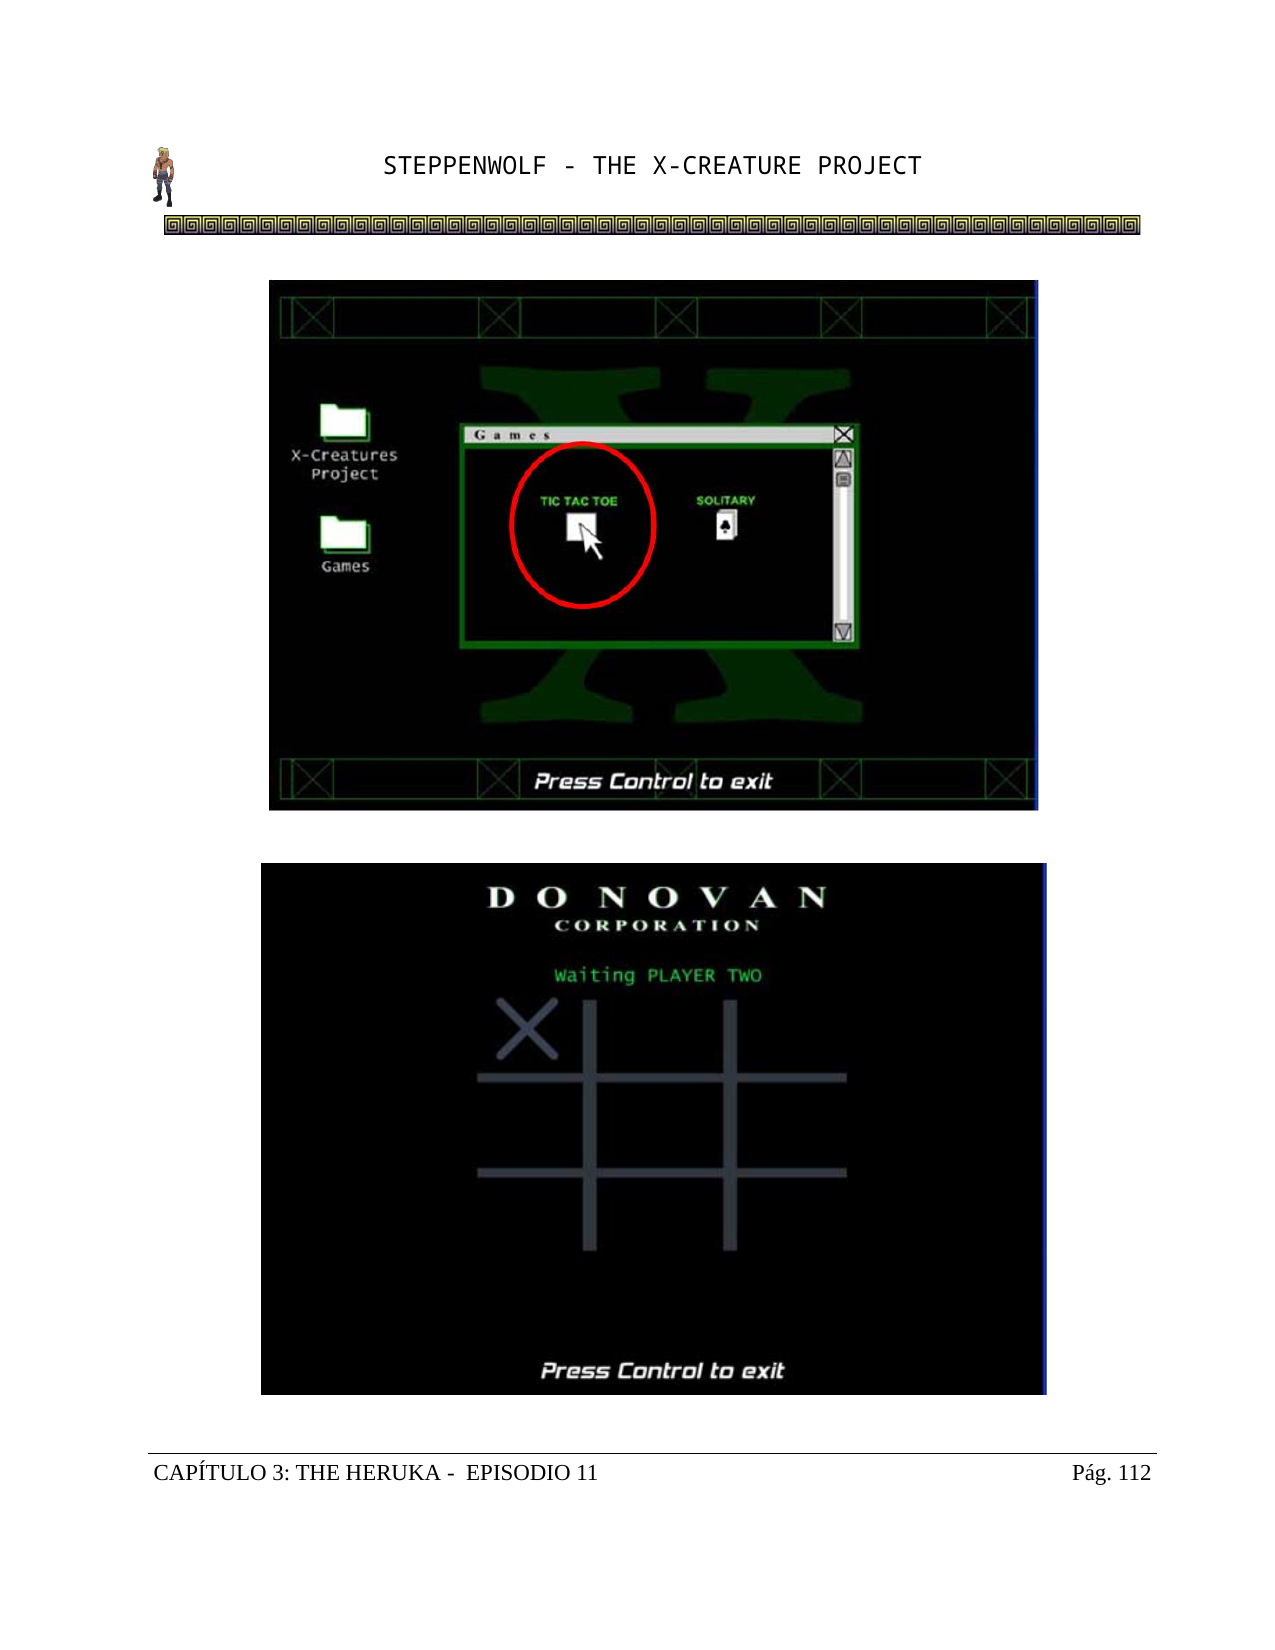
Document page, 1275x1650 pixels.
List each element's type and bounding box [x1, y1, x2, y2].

picture [261, 863, 1047, 1395]
picture [268, 279, 1039, 811]
picture [147, 147, 181, 207]
picture [164, 215, 1141, 235]
